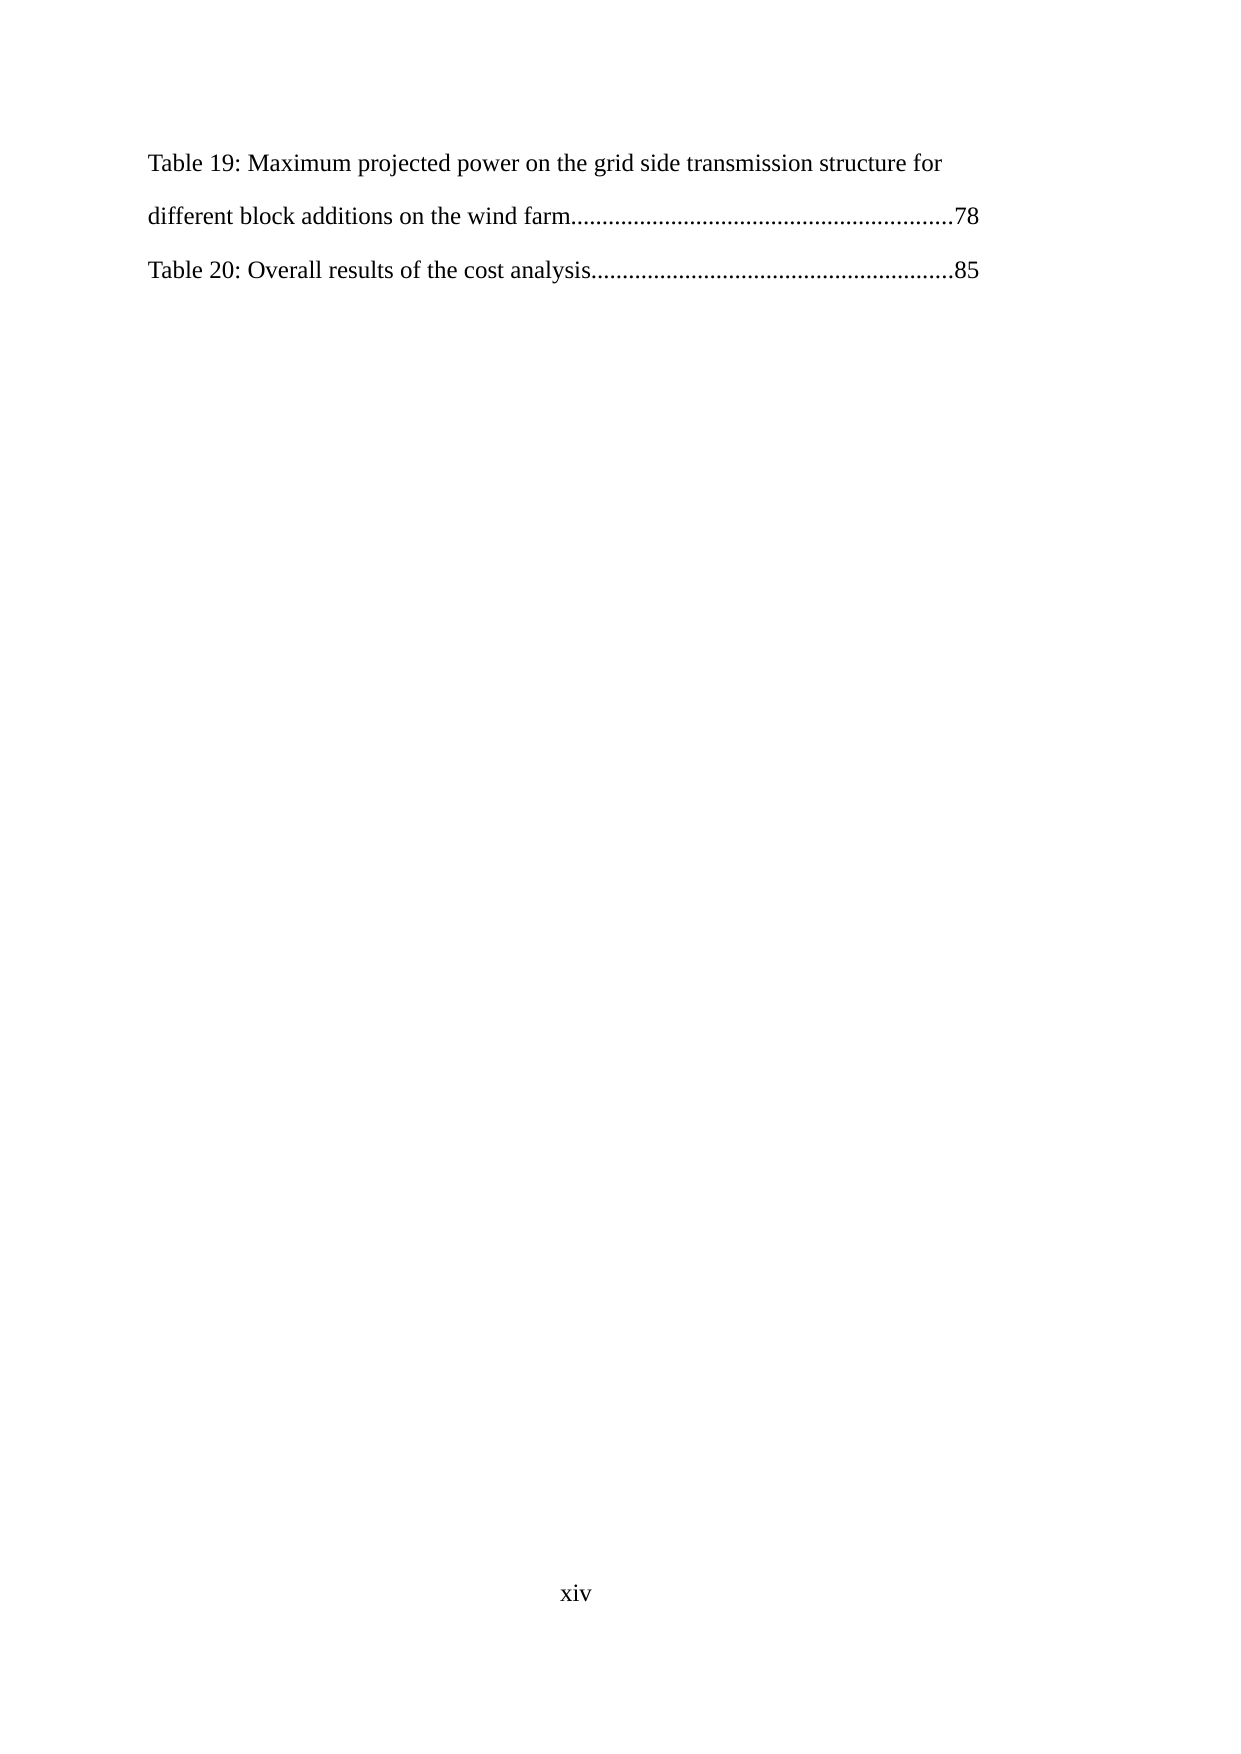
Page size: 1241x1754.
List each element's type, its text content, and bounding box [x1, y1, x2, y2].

text Table 20: Overall results of the cost analysis 85 [148, 255, 1004, 283]
text different block additions on the wind farm 78 [148, 201, 1004, 230]
text Table 19: Maximum projected power on the grid side transmission structure for [148, 148, 1004, 176]
